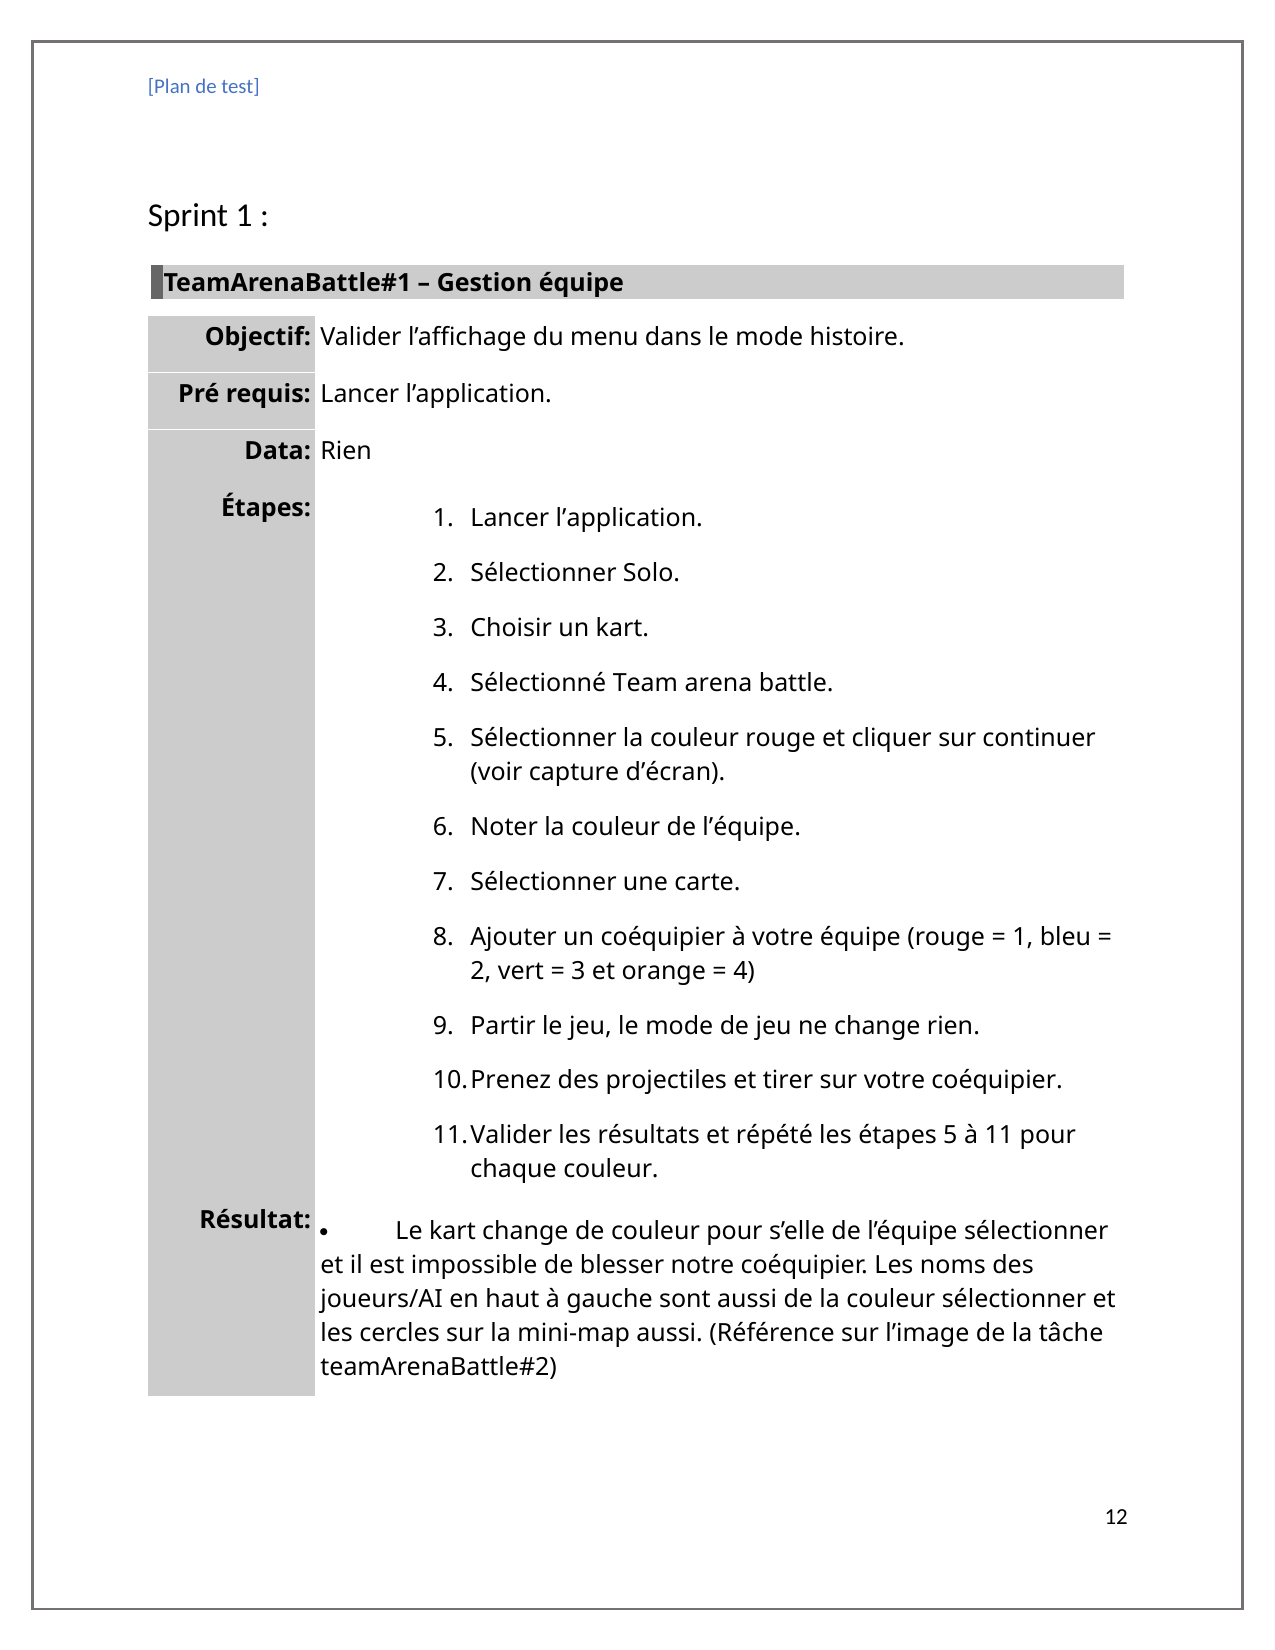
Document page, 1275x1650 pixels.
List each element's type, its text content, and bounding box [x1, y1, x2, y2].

table_header Objectif: [148, 316, 315, 372]
table_cell Lancer l’application. [315, 373, 1127, 429]
table_cell Rien [315, 430, 1127, 486]
table_cell Pré requis: [148, 373, 315, 429]
table_cell Lancer l’application. Sélectionner Solo. Choisir un kart. Sélectionné Team arena battle. Sélectionner la couleur rouge et cliquer sur continuer (voir capture d’écran). Noter la couleur de l’équipe. Sélectionner une carte. Ajouter un coéquipier à votre équipe (rouge = 1, bleu = 2, vert = 3 et orange = 4) Partir le jeu, le mode de jeu ne change rien. Prenez des projectiles et tirer sur votre coéquipier. Valider les résultats et répété les étapes 5 à 11 pour chaque couleur. [315, 486, 1127, 1199]
table_cell Étapes: [148, 486, 315, 1199]
table_header Valider l’affichage du menu dans le mode histoire. [315, 316, 1127, 372]
table_cell Data: [148, 430, 315, 486]
text Sprint 1 : [148, 194, 1127, 235]
table_cell Le kart change de couleur pour s’elle de l’équipe sélectionner et il est impossible de blesser notre coéquipier. Les noms des joueurs/AI en haut à gauche sont aussi de la couleur sélectionner et les cercles sur la mini-map aussi. (Référence sur l’image de la tâche teamArenaBattle#2) [315, 1199, 1127, 1396]
subtitle TeamArenaBattle#1 – Gestion équipe [163, 265, 1124, 299]
table_cell Résultat: [148, 1199, 315, 1396]
